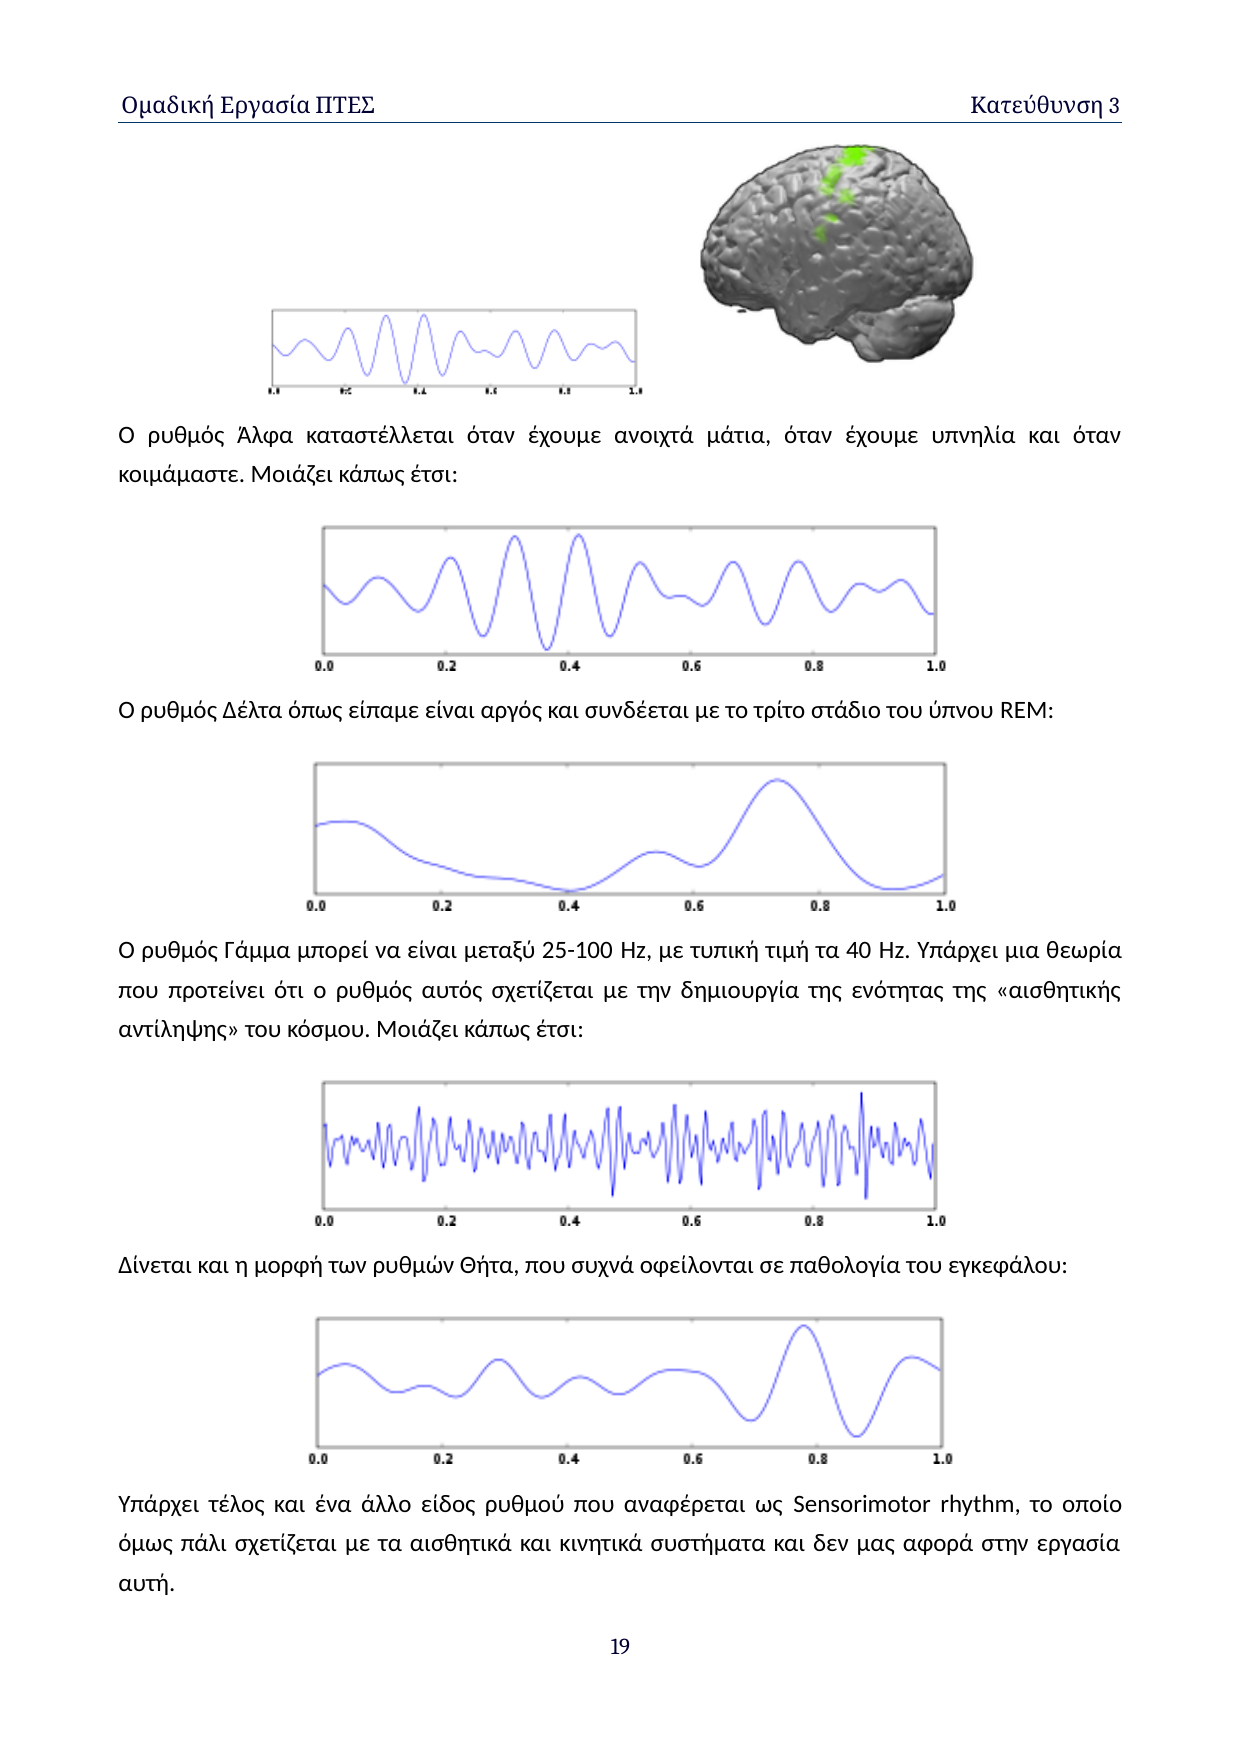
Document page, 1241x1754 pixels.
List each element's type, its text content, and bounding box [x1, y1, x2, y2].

picture [214, 137, 1027, 396]
text Ο ρυθμός Γάμμα μπορεί να είναι μεταξύ 25-100 Hz, με τυπική τιμή τα 40 Hz. Υπάρχει μια θεωρία που προτείνει ότι ο ρυθμός αυτός σχετίζεται με την δημιουργία της ενότητας της «αισθητικής αντίληψης» του κόσμου. Μοιάζει κάπως έτσι: [118, 934, 1122, 1044]
text Δίνεται και η μορφή των ρυθμών Θήτα, που συχνά οφείλονται σε παθολογία του εγκεφάλου: [118, 1249, 1122, 1279]
picture [214, 748, 1027, 911]
text O ρυθμός Άλφα καταστέλλεται όταν έχουμε ανοιχτά μάτια, όταν έχουμε υπνηλία και όταν κοιμάμαστε. Μοιάζει κάπως έτσι: [118, 419, 1122, 489]
text Ο ρυθμός Δέλτα όπως είπαμε είναι αργός και συνδέεται με το τρίτο στάδιο του ύπνου REM: [118, 694, 1122, 724]
picture [225, 512, 1015, 671]
picture [217, 1303, 1023, 1464]
picture [225, 1067, 1015, 1226]
text Υπάρχει τέλος και ένα άλλο είδος ρυθμού που αναφέρεται ως Sensorimotor rhythm, το οποίο όμως πάλι σχετίζεται με τα αισθητικά και κινητικά συστήματα και δεν μας αφορά στην εργασία αυτή. [118, 1488, 1122, 1597]
